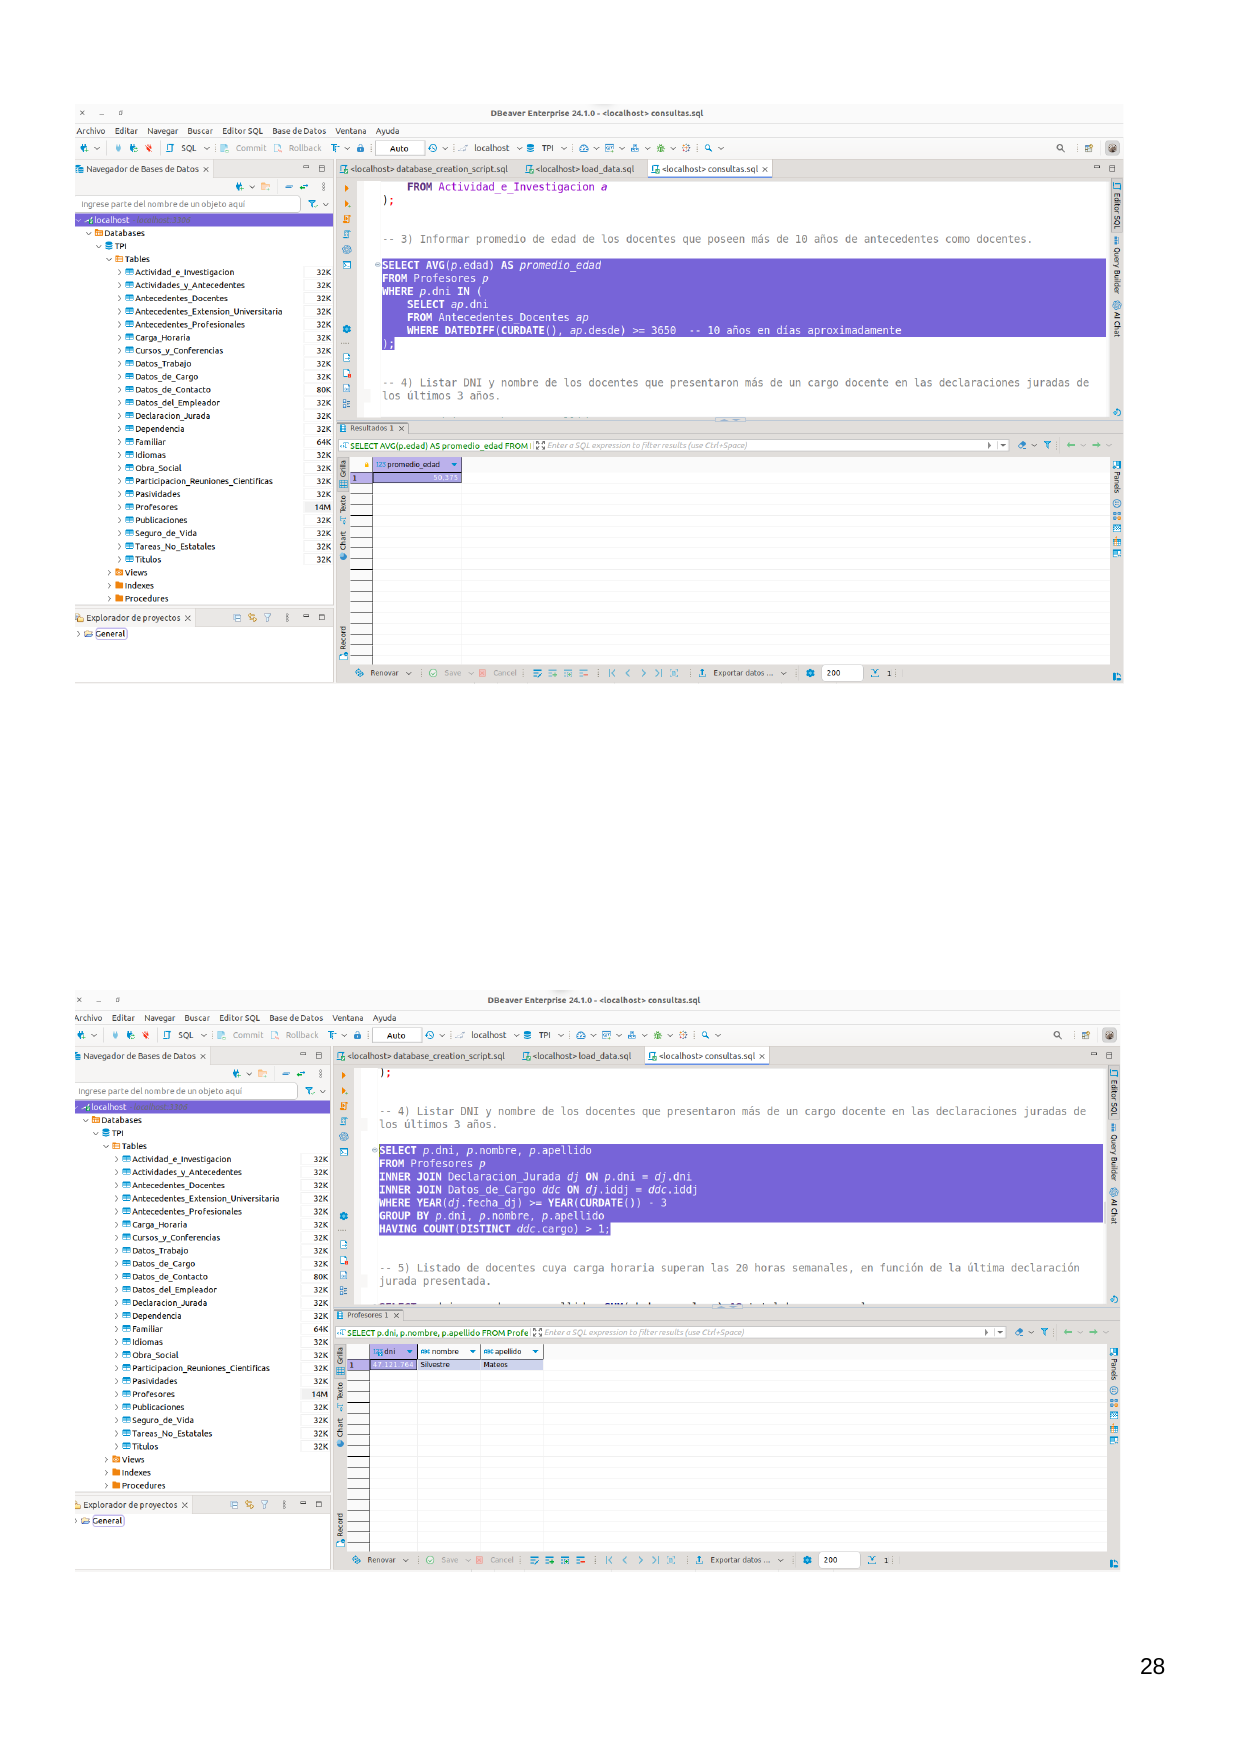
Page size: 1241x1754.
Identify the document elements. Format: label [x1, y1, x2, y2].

picture [75, 990, 1121, 1572]
picture [75, 104, 1124, 684]
